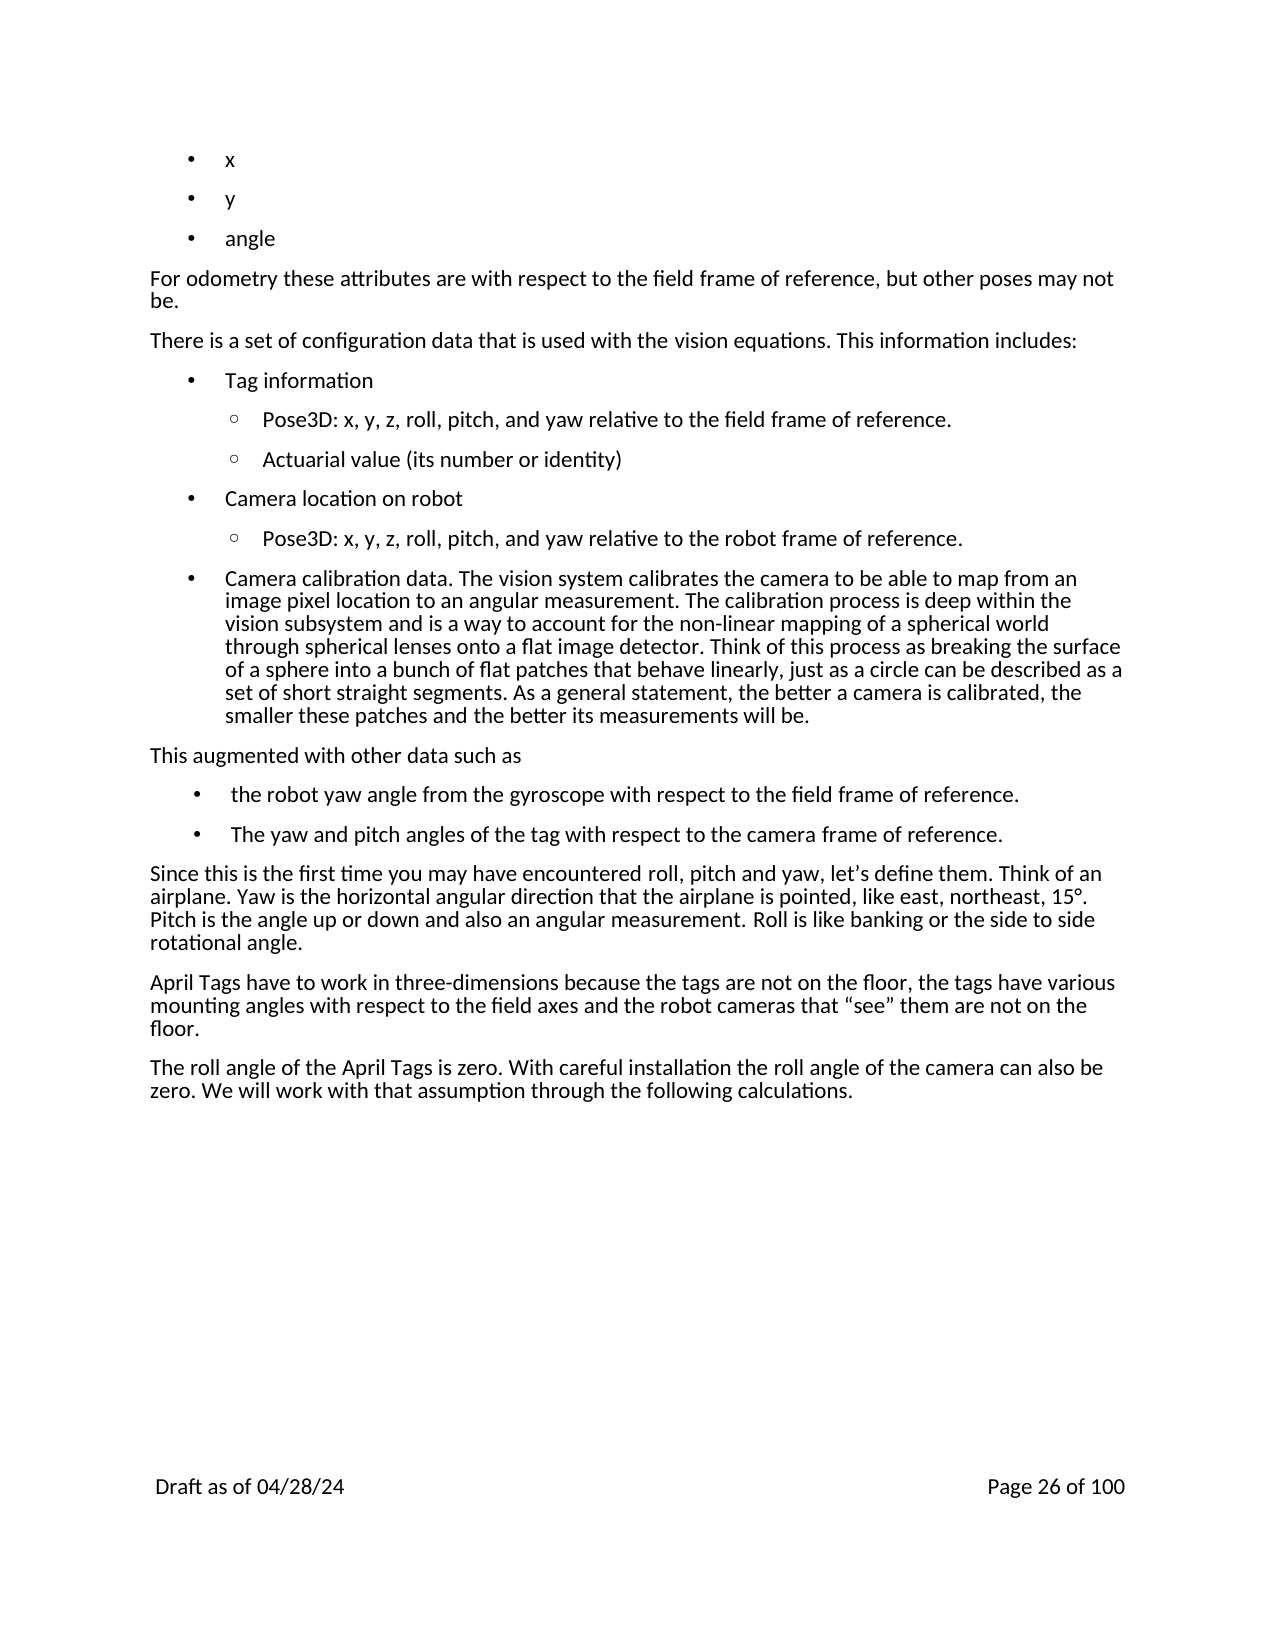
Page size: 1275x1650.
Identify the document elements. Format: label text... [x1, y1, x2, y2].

text The roll angle of the April Tags is zero. With careful installation the roll angle of the camera can also be zero. We will work with that assumption through the following calculations. [150, 1058, 1125, 1104]
list Pose3D: x, y, z, roll, pitch, and yaw relative to the field frame of reference. [225, 410, 1125, 433]
list the robot yaw angle from the gyroscope with respect to the field frame of reference. [193, 785, 1125, 808]
list Pose3D: x, y, z, roll, pitch, and yaw relative to the robot frame of reference. [225, 529, 1125, 552]
text For odometry these attributes are with respect to the field frame of reference, but other poses may not be. [150, 269, 1125, 314]
list y [187, 189, 1125, 212]
list Camera calibration data. The vision system calibrates the camera to be able to map from an image pixel location to an angular measurement. The calibration process is deep within the vision subsystem and is a way to account for the non-linear mapping of a spherical world through spherical lenses onto a flat image detector. Think of this process as breaking the surface of a sphere into a bunch of flat patches that behave linearly, just as a circle can be described as a set of short straight segments. As a general statement, the better a camera is calibrated, the smaller these patches and the better its measurements will be. [187, 569, 1125, 729]
text April Tags have to work in three-dimensions because the tags are not on the floor, the tags have various mounting angles with respect to the field axes and the robot cameras that “see” them are not on the floor. [150, 973, 1125, 1042]
list The yaw and pitch angles of the tag with respect to the camera frame of reference. [193, 825, 1125, 848]
list Tag information [187, 371, 1125, 394]
list Camera location on robot [187, 489, 1125, 512]
list Actuarial value (its number or identity) [225, 450, 1125, 473]
text There is a set of configuration data that is used with the vision equations. This information includes: [150, 331, 1125, 354]
text Since this is the first time you may have encountered roll, pitch and yaw, let’s define them. Think of an airplane. Yaw is the horizontal angular direction that the airplane is pointed, like east, northeast, 15°. Pitch is the angle up or down and also an angular measurement. Roll is like banking or the side to side rotational angle. [150, 864, 1125, 956]
text This augmented with other data such as [150, 746, 1125, 769]
list angle [187, 229, 1125, 252]
list x [187, 150, 1125, 173]
